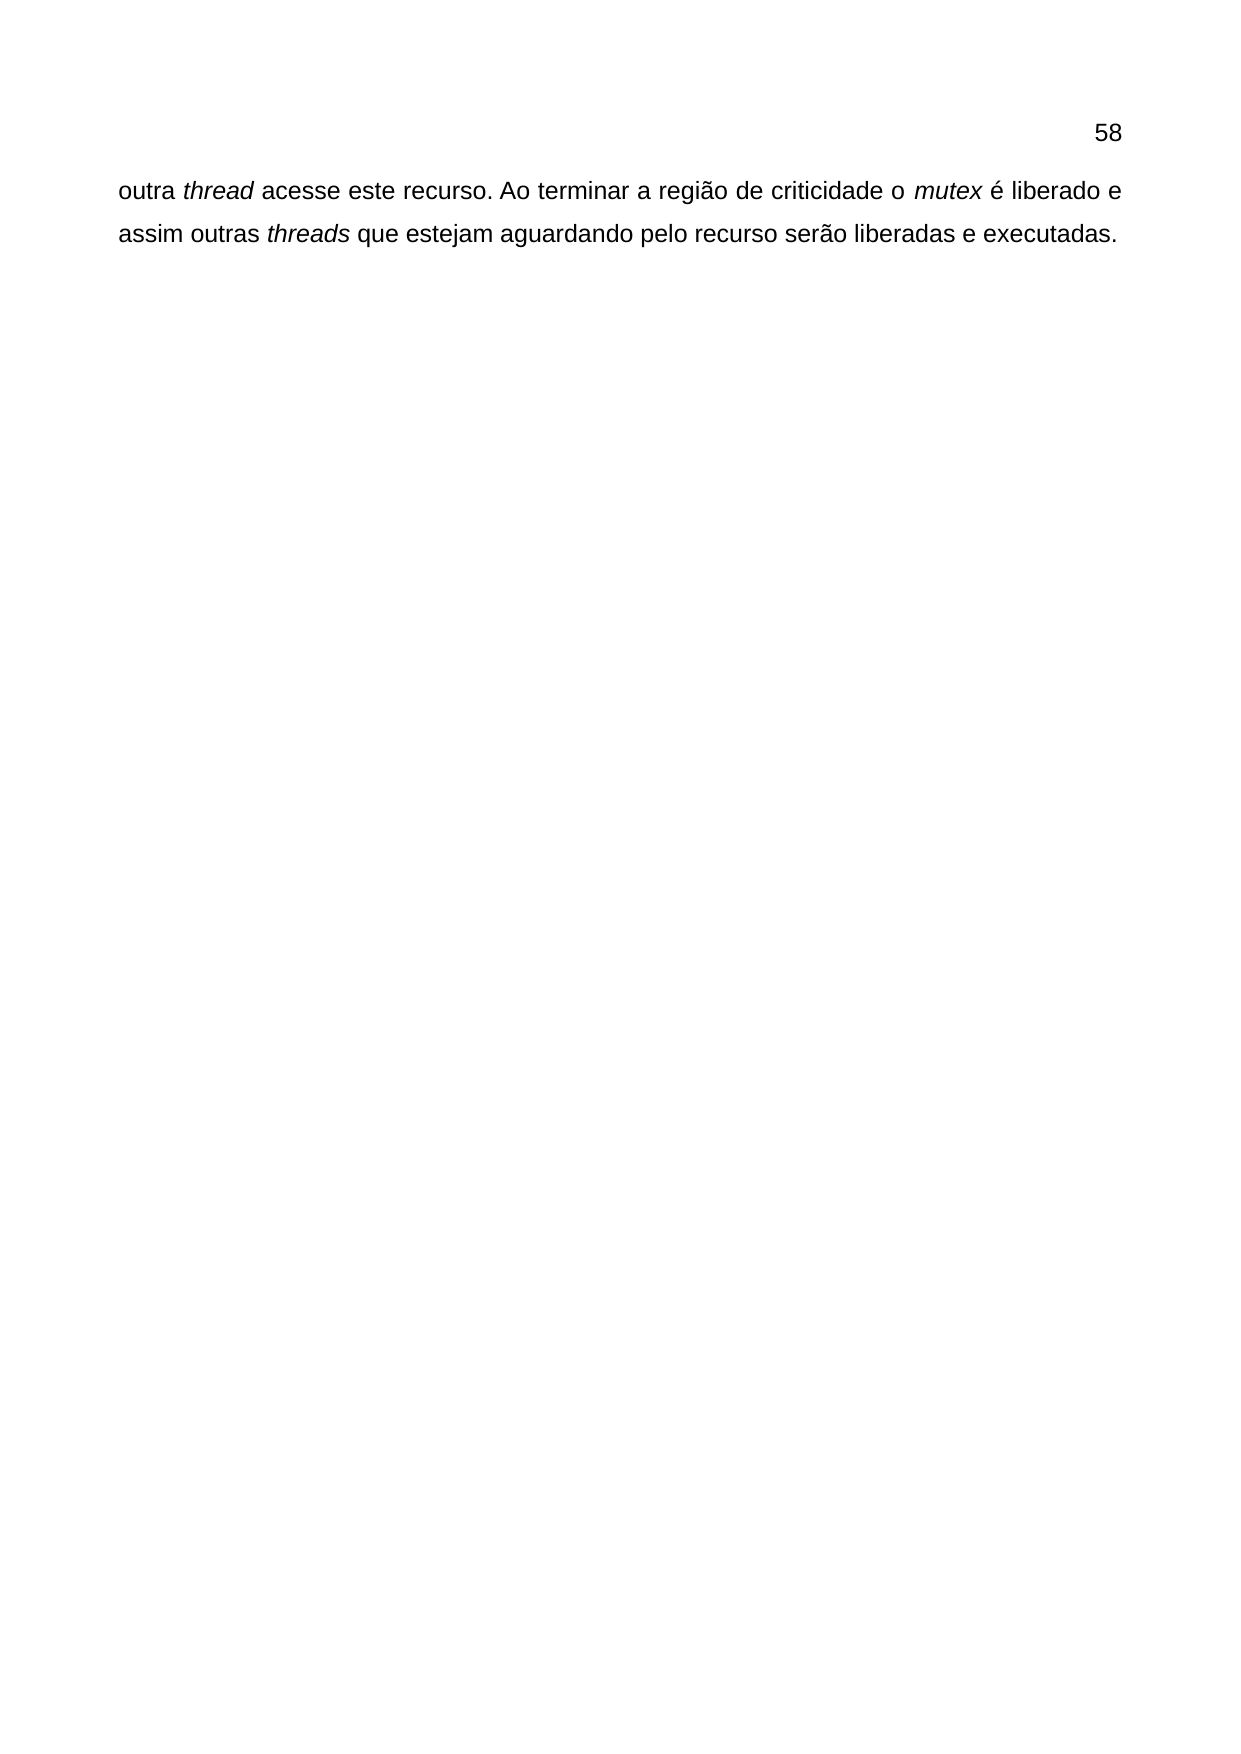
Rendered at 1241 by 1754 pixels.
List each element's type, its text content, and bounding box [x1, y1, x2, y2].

text outra thread acesse este recurso. Ao terminar a região de criticidade o mutex é liberado e assim outras threads que estejam aguardando pelo recurso serão liberadas e executadas. [118, 176, 1122, 248]
